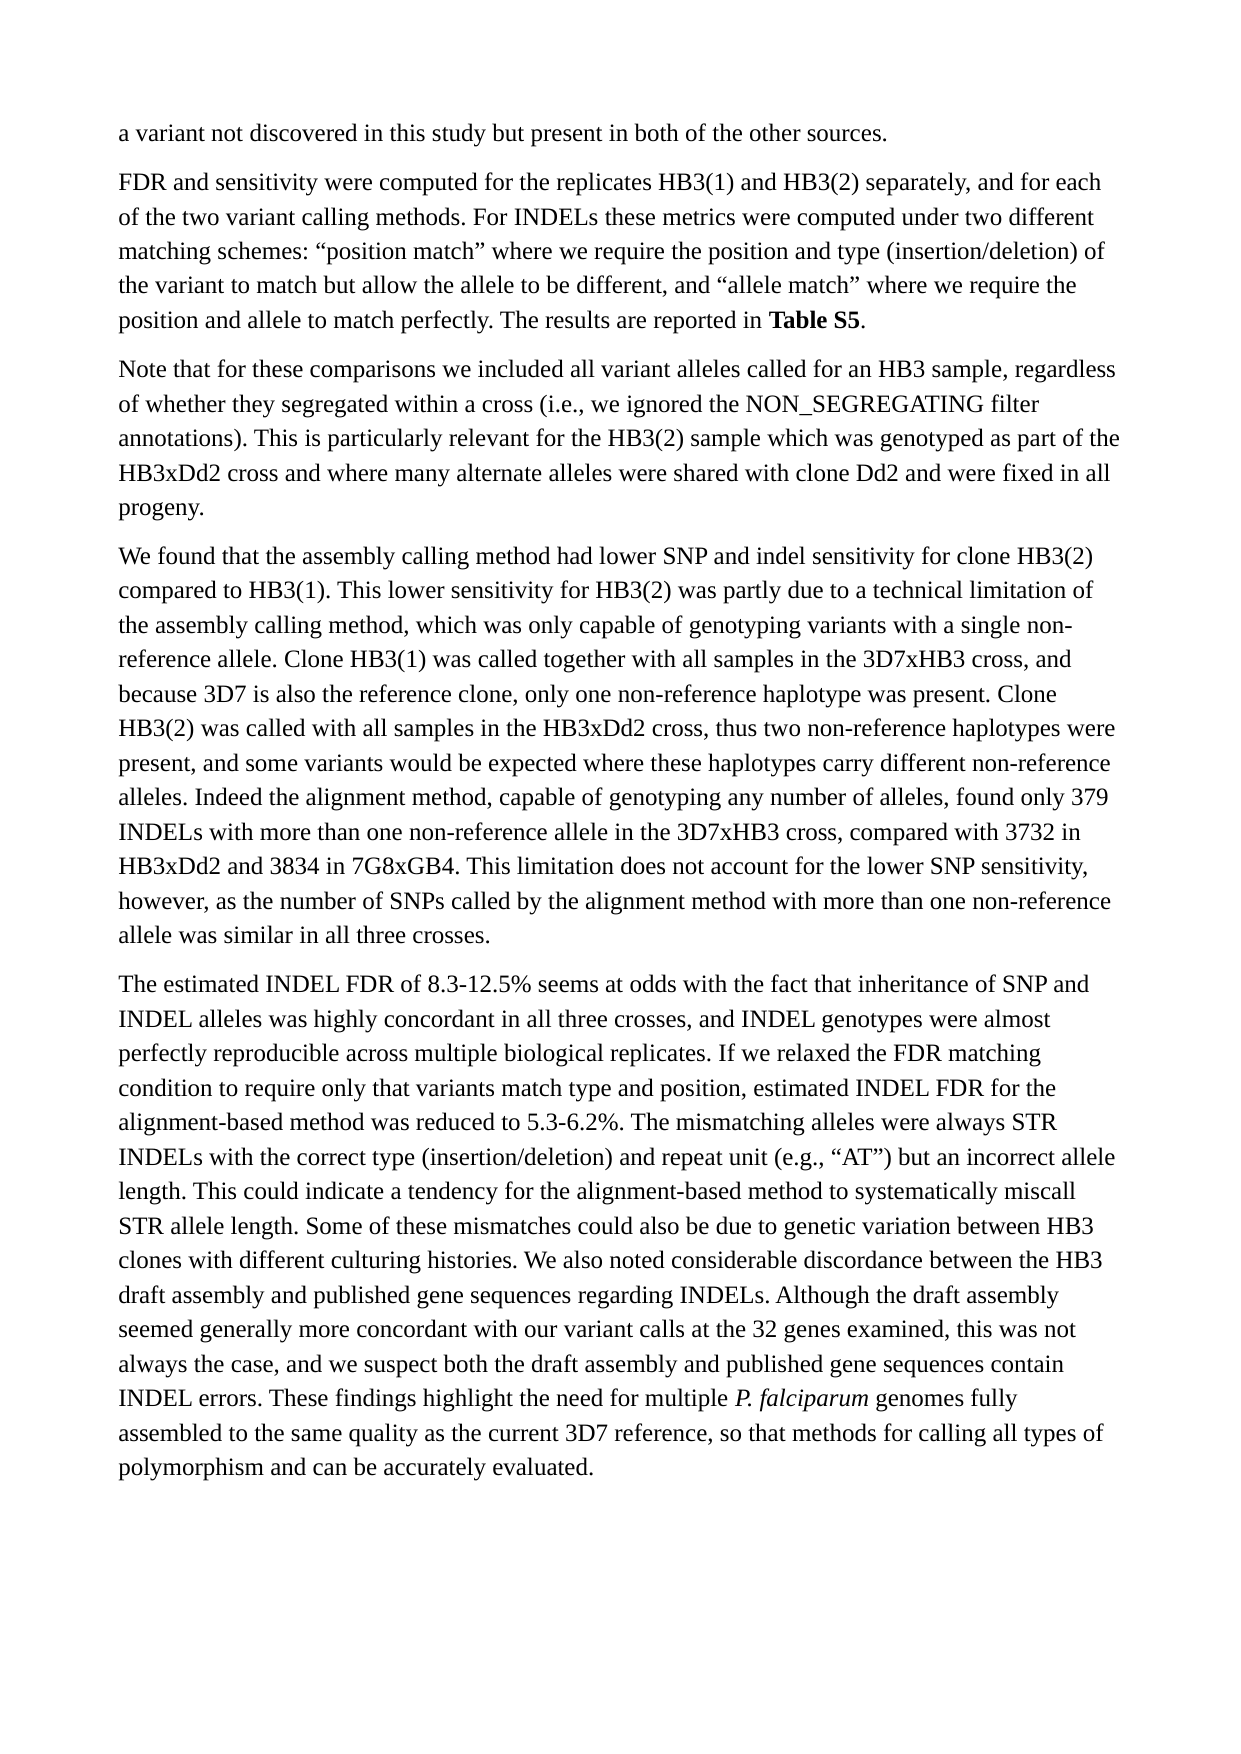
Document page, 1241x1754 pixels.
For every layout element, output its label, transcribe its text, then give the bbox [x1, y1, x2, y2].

text We found that the assembly calling method had lower SNP and indel sensitivity for clone HB3(2) compared to HB3(1). This lower sensitivity for HB3(2) was partly due to a technical limitation of the assembly calling method, which was only capable of genotyping variants with a single non-reference allele. Clone HB3(1) was called together with all samples in the 3D7xHB3 cross, and because 3D7 is also the reference clone, only one non-reference haplotype was present. Clone HB3(2) was called with all samples in the HB3xDd2 cross, thus two non-reference haplotypes were present, and some variants would be expected where these haplotypes carry different non-reference alleles. Indeed the alignment method, capable of genotyping any number of alleles, found only 379 INDELs with more than one non-reference allele in the 3D7xHB3 cross, compared with 3732 in HB3xDd2 and 3834 in 7G8xGB4. This limitation does not account for the lower SNP sensitivity, however, as the number of SNPs called by the alignment method with more than one non-reference allele was similar in all three crosses. [118, 541, 1122, 949]
text Note that for these comparisons we included all variant alleles called for an HB3 sample, regardless of whether they segregated within a cross (i.e., we ignored the NON_SEGREGATING filter annotations). This is particularly relevant for the HB3(2) sample which was genotyped as part of the HB3xDd2 cross and where many alternate alleles were shared with clone Dd2 and were fixed in all progeny. [118, 354, 1122, 521]
text a variant not discovered in this study but present in both of the other sources. [118, 118, 1122, 147]
text FDR and sensitivity were computed for the replicates HB3(1) and HB3(2) separately, and for each of the two variant calling methods. For INDELs these metrics were computed under two different matching schemes: “position match” where we require the position and type (insertion/deletion) of the variant to match but allow the allele to be different, and “allele match” where we require the position and allele to match perfectly. The results are reported in Table S5. [118, 167, 1122, 334]
text The estimated INDEL FDR of 8.3-12.5% seems at odds with the fact that inheritance of SNP and INDEL alleles was highly concordant in all three crosses, and INDEL genotypes were almost perfectly reproducible across multiple biological replicates. If we relaxed the FDR matching condition to require only that variants match type and position, estimated INDEL FDR for the alignment-based method was reduced to 5.3-6.2%. The mismatching alleles were always STR INDELs with the correct type (insertion/deletion) and repeat unit (e.g., “AT”) but an incorrect allele length. This could indicate a tendency for the alignment-based method to systematically miscall STR allele length. Some of these mismatches could also be due to genetic variation between HB3 clones with different culturing histories. We also noted considerable discordance between the HB3 draft assembly and published gene sequences regarding INDELs. Although the draft assembly seemed generally more concordant with our variant calls at the 32 genes examined, this was not always the case, and we suspect both the draft assembly and published gene sequences contain INDEL errors. These findings highlight the need for multiple P. falciparum genomes fully assembled to the same quality as the current 3D7 reference, so that methods for calling all types of polymorphism and can be accurately evaluated. [118, 969, 1122, 1481]
